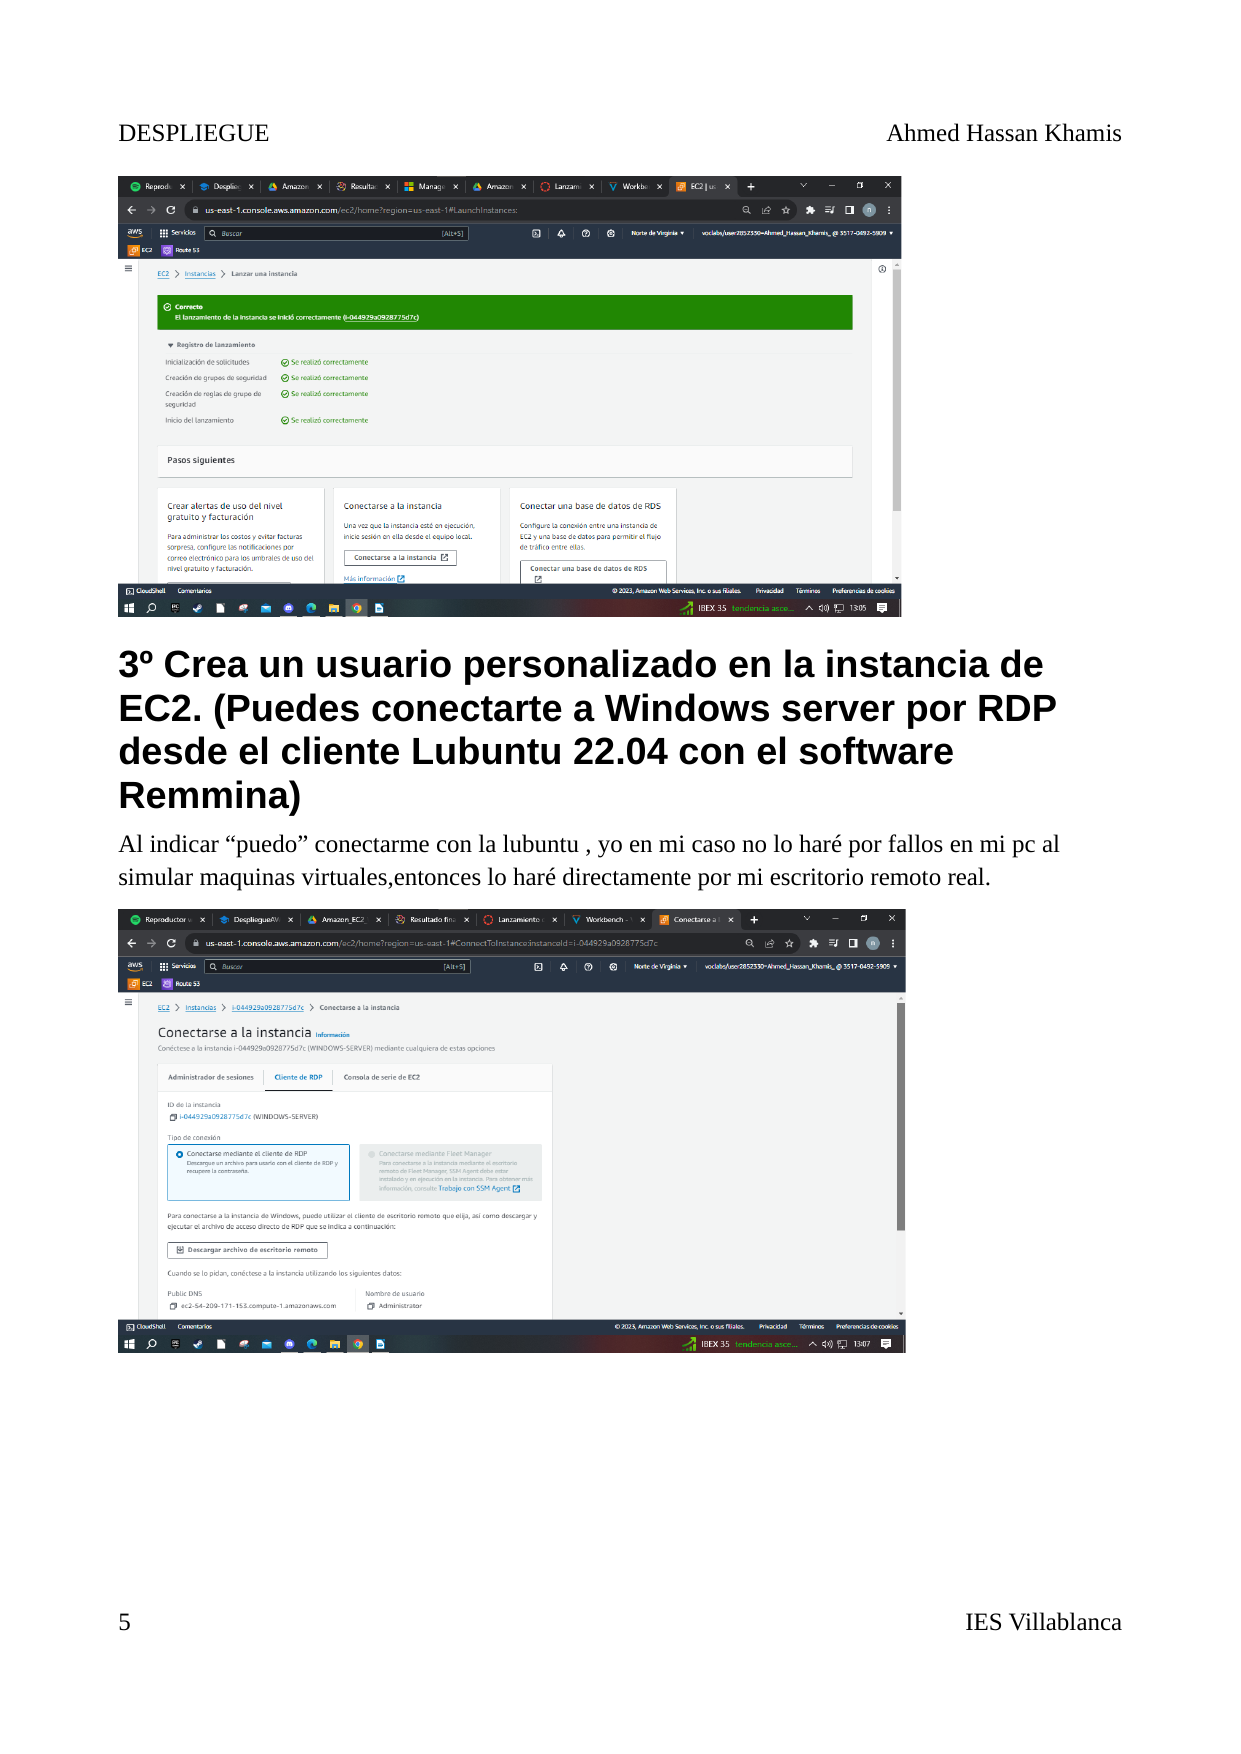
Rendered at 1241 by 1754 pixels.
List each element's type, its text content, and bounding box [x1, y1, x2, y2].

picture [118, 176, 902, 617]
text Al indicar “puedo” conectarme con la lubuntu , yo en mi caso no lo haré por fallos en mi pc al simular maquinas virtuales,entonces lo haré directamente por mi escritorio remoto real. [118, 829, 1122, 891]
picture [118, 909, 906, 1353]
subtitle 3º Crea un usuario personalizado en la instancia de EC2. (Puedes conectarte a Windows server por RDP desde el cliente Lubuntu 22.04 con el software Remmina) [118, 642, 1122, 816]
